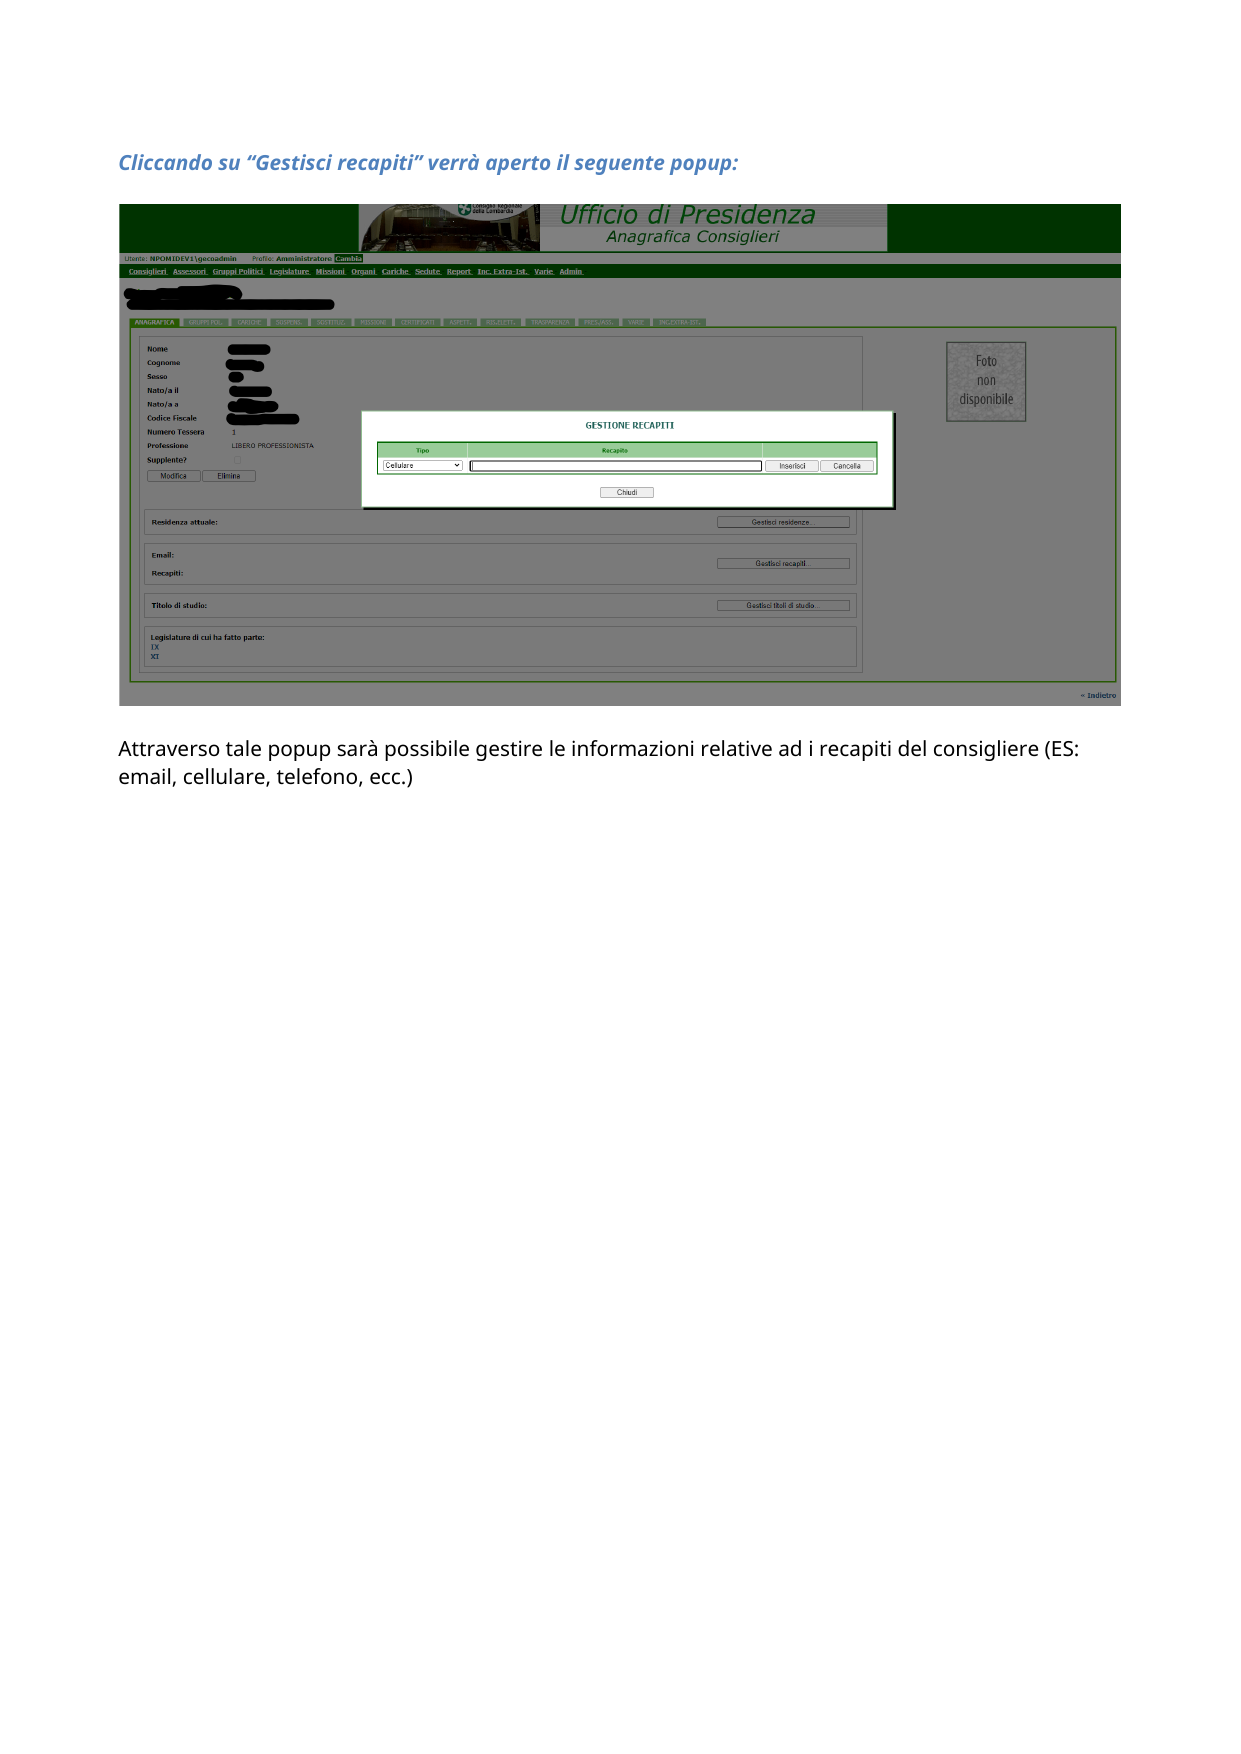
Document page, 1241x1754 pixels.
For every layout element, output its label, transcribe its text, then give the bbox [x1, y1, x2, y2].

text Cliccando su “Gestisci recapiti” verrà aperto il seguente popup: [118, 148, 1122, 176]
text Attraverso tale popup sarà possibile gestire le informazioni relative ad i recapiti del consigliere (ES: email, cellulare, telefono, ecc.) [118, 734, 1122, 791]
